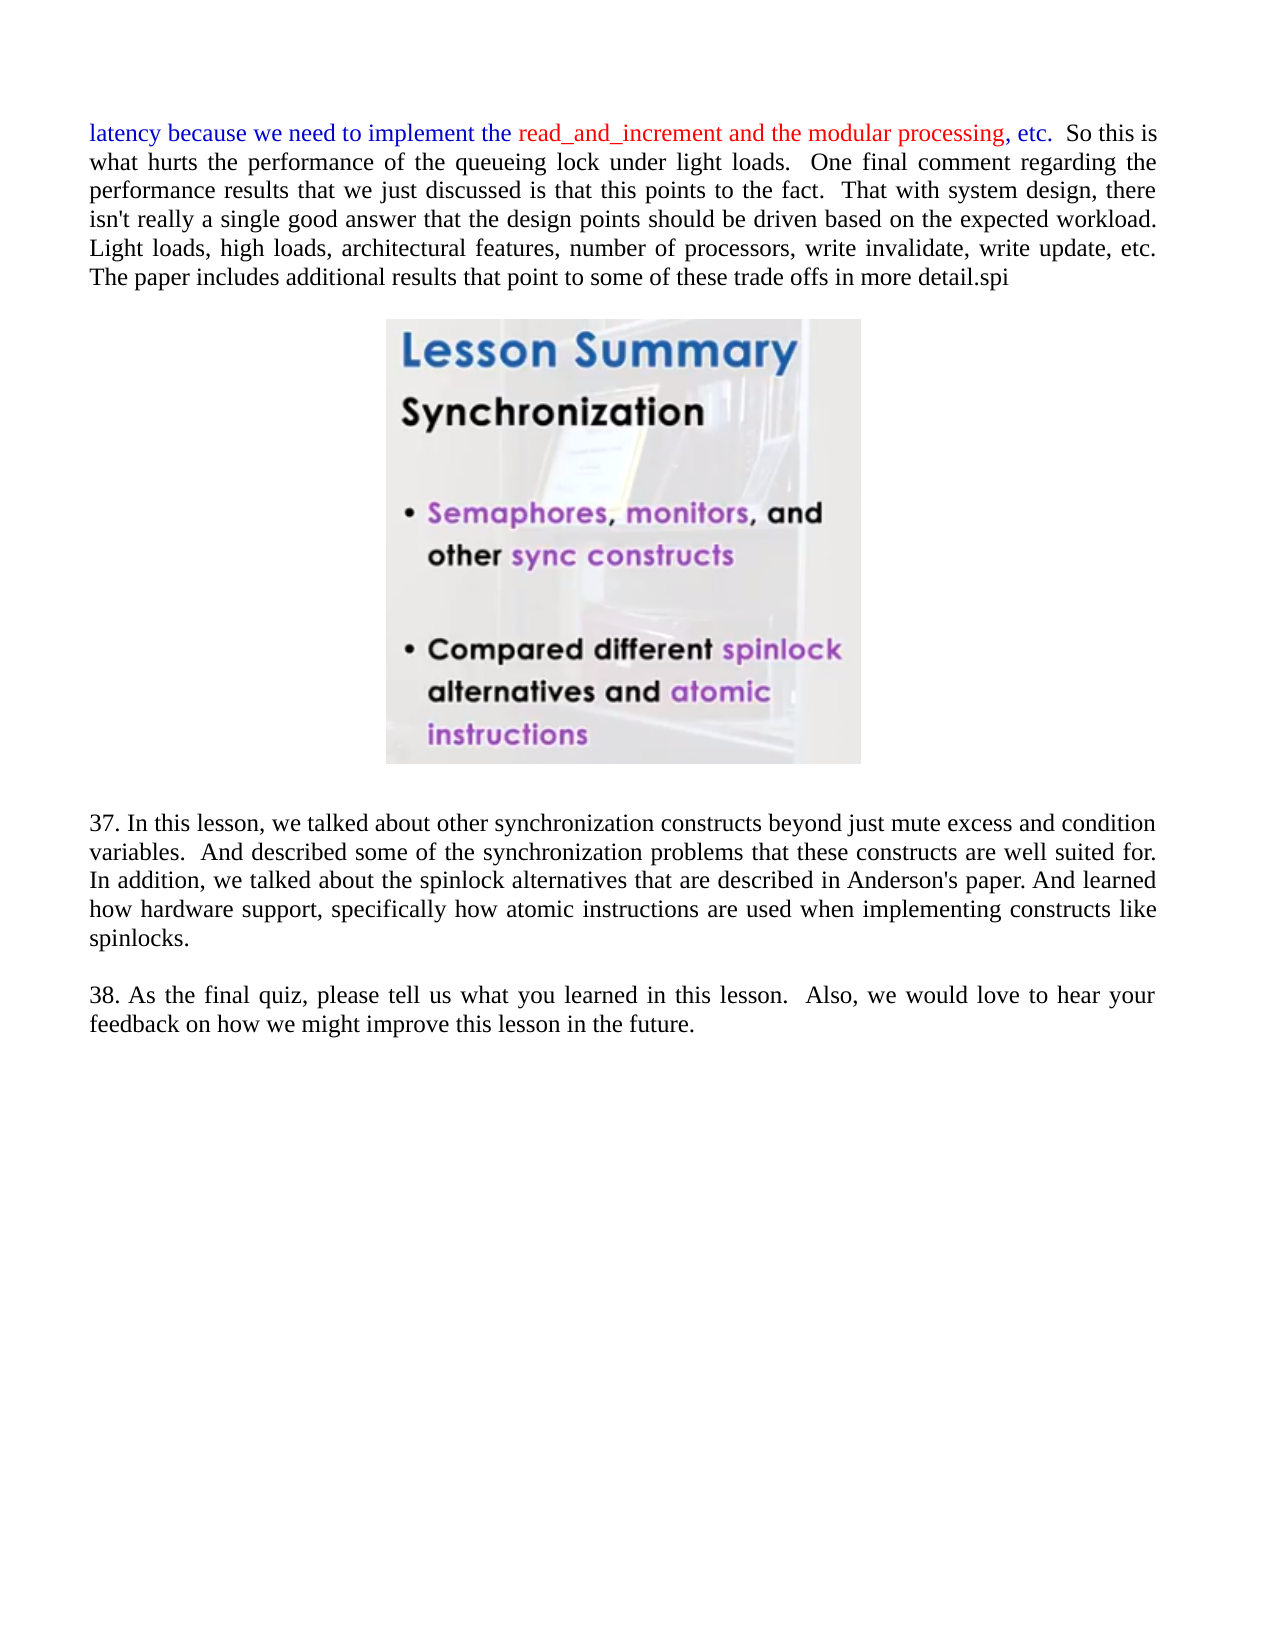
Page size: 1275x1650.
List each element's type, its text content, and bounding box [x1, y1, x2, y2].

text 38. As the final quiz, please tell us what you learned in this lesson. Also, we would love to hear your feedback on how we might improve this lesson in the future. [89, 981, 1158, 1038]
picture [386, 319, 861, 764]
text 37. In this lesson, we talked about other synchronization constructs beyond just mute excess and condition variables. And described some of the synchronization problems that these constructs are well suited for. In addition, we talked about the spinlock alternatives that are described in Anderson's paper. And learned how hardware support, specifically how atomic instructions are used when implementing constructs like spinlocks. [89, 808, 1158, 952]
text latency because we need to implement the read_and_increment and the modular processing, etc. So this is what hurts the performance of the queueing lock under light loads. One final comment regarding the performance results that we just discussed is that this points to the fact. That with system design, there isn't really a single good answer that the design points should be driven based on the expected workload. Light loads, high loads, architectural features, number of processors, write invalidate, write update, etc. The paper includes additional results that point to some of these trade offs in more detail.spi [89, 118, 1158, 291]
